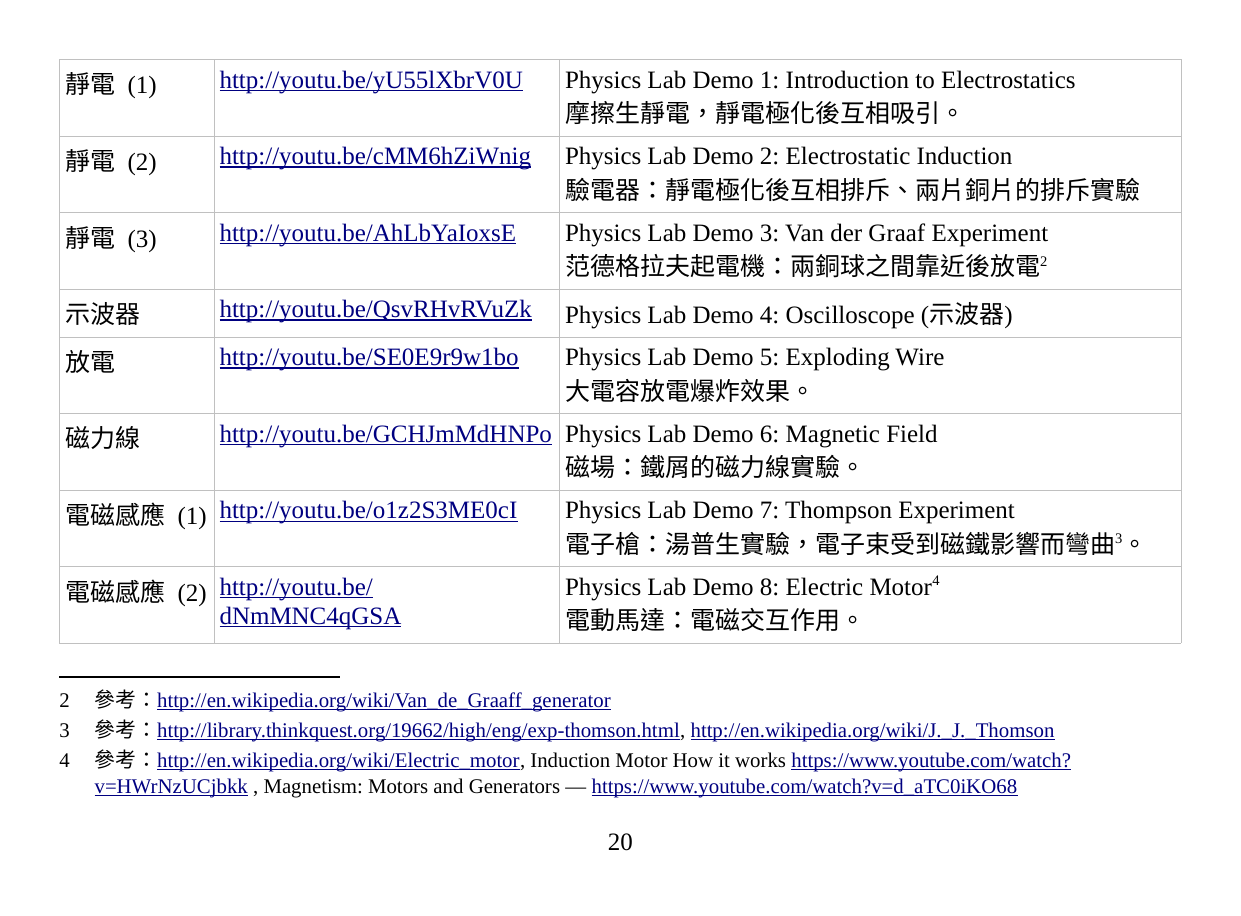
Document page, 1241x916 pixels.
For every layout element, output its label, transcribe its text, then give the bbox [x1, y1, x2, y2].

table_cell Physics Lab Demo 8: Electric Motor 電動馬達：電磁交互作用。 [560, 567, 1181, 643]
table_cell 靜電 (3) [60, 213, 214, 289]
table_cell http://youtu.be/GCHJmMdHNPo [215, 414, 559, 490]
table_cell Physics Lab Demo 2: Electrostatic Induction 驗電器：靜電極化後互相排斥、兩片銅片的排斥實驗 [560, 137, 1181, 212]
table_cell http://youtu.be/dNmMNC4qGSA [215, 567, 559, 643]
table_cell Physics Lab Demo 4: Oscilloscope (示波器) [560, 290, 1181, 337]
table_cell Physics Lab Demo 6: Magnetic Field 磁場：鐵屑的磁力線實驗。 [560, 414, 1181, 490]
table_cell 靜電 (2) [60, 137, 214, 212]
table_cell 示波器 [60, 290, 214, 337]
table_cell Physics Lab Demo 3: Van der Graaf Experiment 范德格拉夫起電機：兩銅球之間靠近後放電 [560, 213, 1181, 289]
table_cell Physics Lab Demo 1: Introduction to Electrostatics 摩擦生靜電，靜電極化後互相吸引。 [560, 60, 1181, 136]
table_cell http://youtu.be/QsvRHvRVuZk [215, 290, 559, 337]
table_cell http://youtu.be/o1z2S3ME0cI [215, 491, 559, 566]
table_cell 靜電 (1) [60, 60, 214, 136]
table_cell 電磁感應 (2) [60, 567, 214, 643]
table_cell Physics Lab Demo 7: Thompson Experiment 電子槍：湯普生實驗，電子束受到磁鐵影響而彎曲。 [560, 491, 1181, 566]
table_cell 電磁感應 (1) [60, 491, 214, 566]
table_cell http://youtu.be/cMM6hZiWnig [215, 137, 559, 212]
table_cell 磁力線 [60, 414, 214, 490]
table_cell http://youtu.be/SE0E9r9w1bo [215, 338, 559, 413]
table_cell http://youtu.be/yU55lXbrV0U [215, 60, 559, 136]
table_cell Physics Lab Demo 5: Exploding Wire 大電容放電爆炸效果。 [560, 338, 1181, 413]
table_cell http://youtu.be/AhLbYaIoxsE [215, 213, 559, 289]
table_cell 放電 [60, 338, 214, 413]
